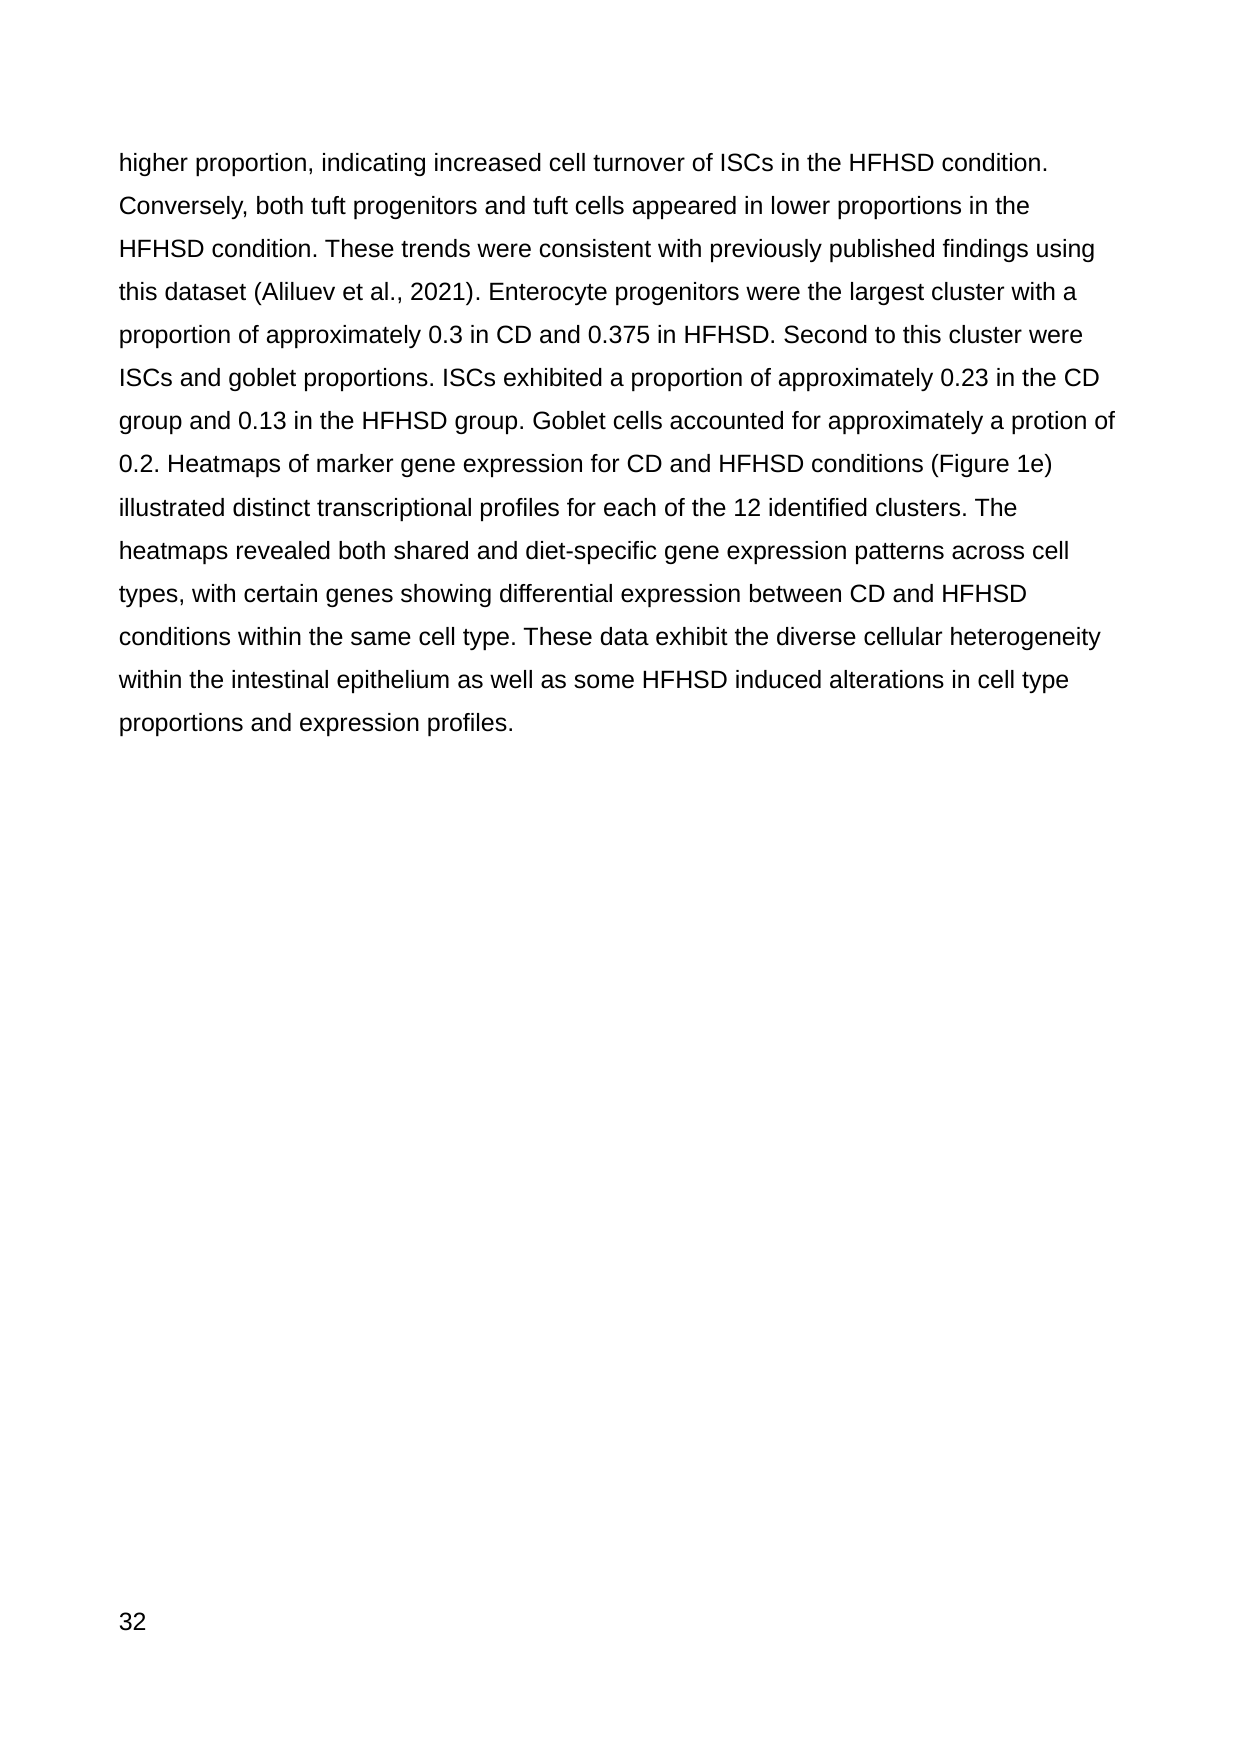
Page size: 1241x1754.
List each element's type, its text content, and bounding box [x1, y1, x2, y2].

text higher proportion, indicating increased cell turnover of ISCs in the HFHSD condition. Conversely, both tuft progenitors and tuft cells appeared in lower proportions in the HFHSD condition. These trends were consistent with previously published findings using this dataset (Aliluev et al., 2021). Enterocyte progenitors were the largest cluster with a proportion of approximately 0.3 in CD and 0.375 in HFHSD. Second to this cluster were ISCs and goblet proportions. ISCs exhibited a proportion of approximately 0.23 in the CD group and 0.13 in the HFHSD group. Goblet cells accounted for approximately a protion of 0.2. Heatmaps of marker gene expression for CD and HFHSD conditions (Figure 1e) illustrated distinct transcriptional profiles for each of the 12 identified clusters. The heatmaps revealed both shared and diet-specific gene expression patterns across cell types, with certain genes showing differential expression between CD and HFHSD conditions within the same cell type. These data exhibit the diverse cellular heterogeneity within the intestinal epithelium as well as some HFHSD induced alterations in cell type proportions and expression profiles. [118, 148, 1122, 737]
